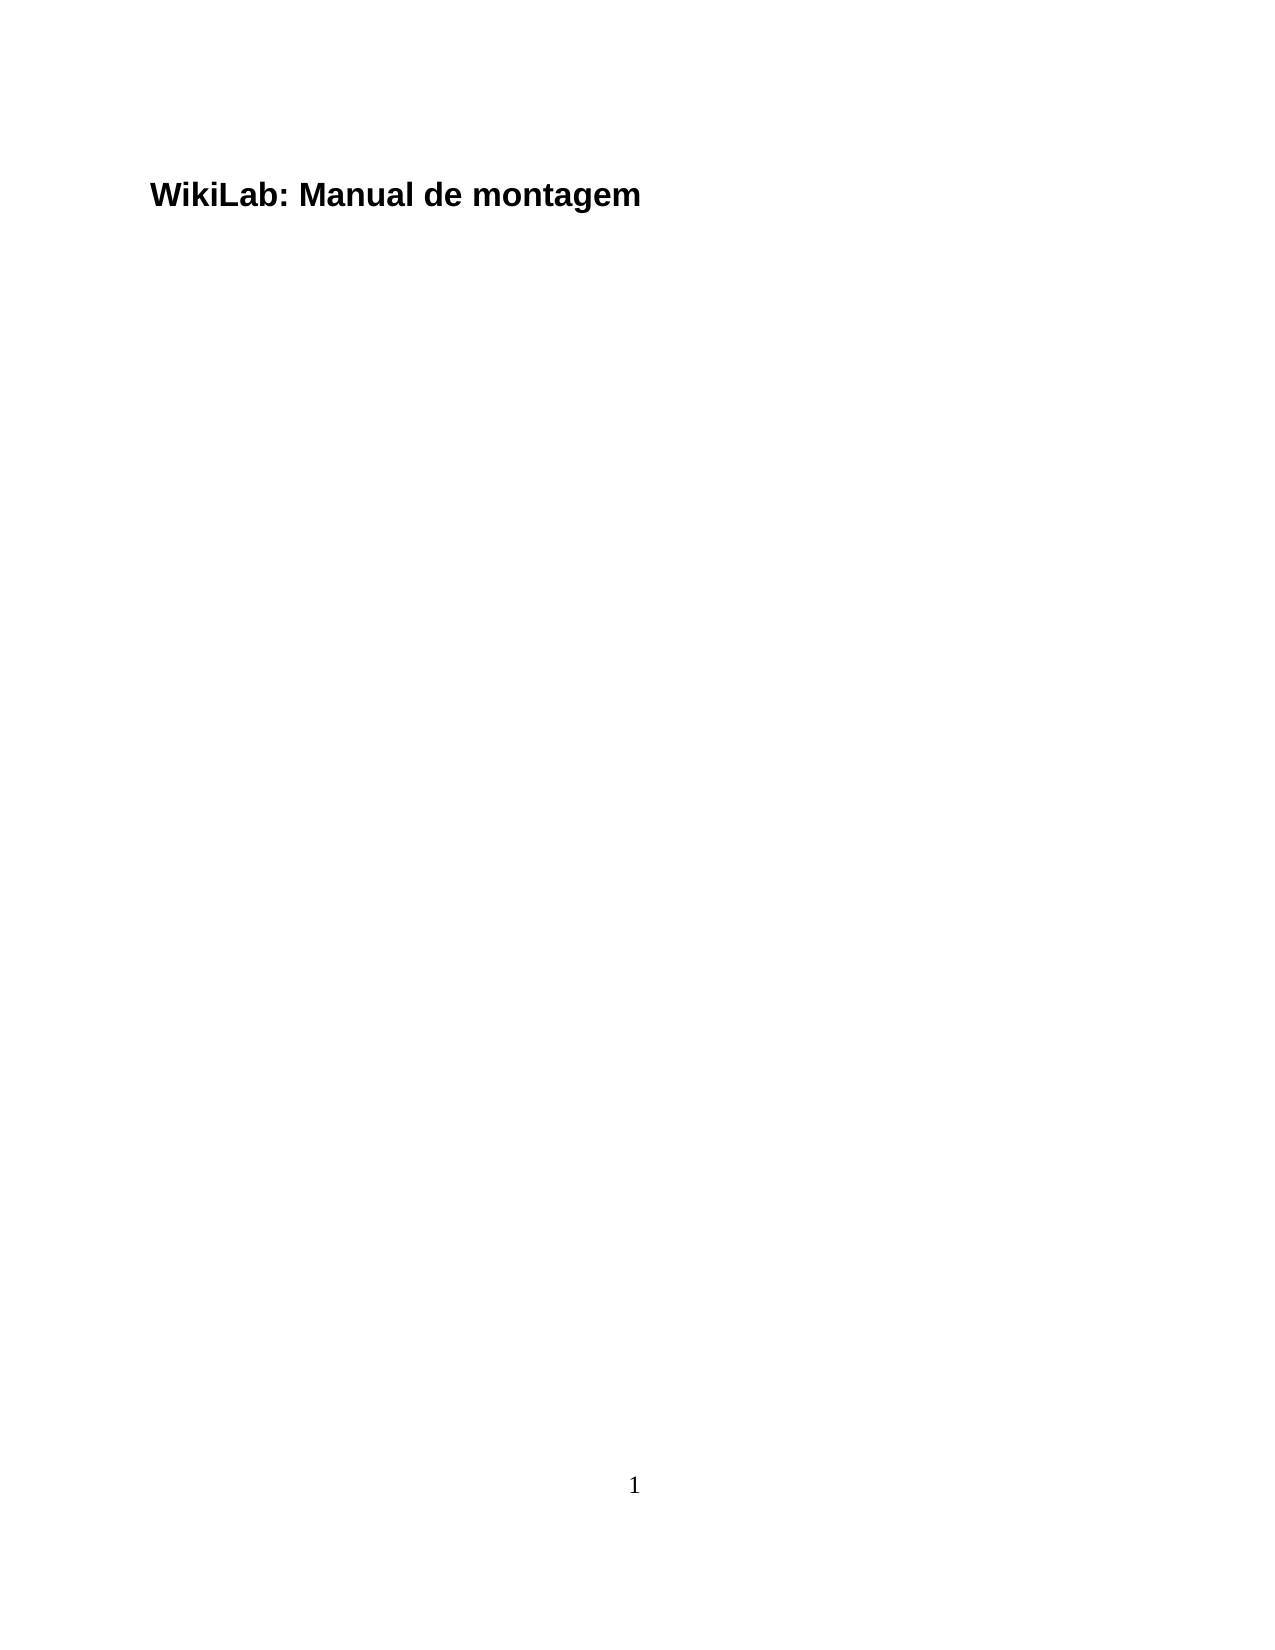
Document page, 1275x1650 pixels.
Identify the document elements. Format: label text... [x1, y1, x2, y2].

subtitle WikiLab: Manual de montagem [150, 175, 1125, 214]
